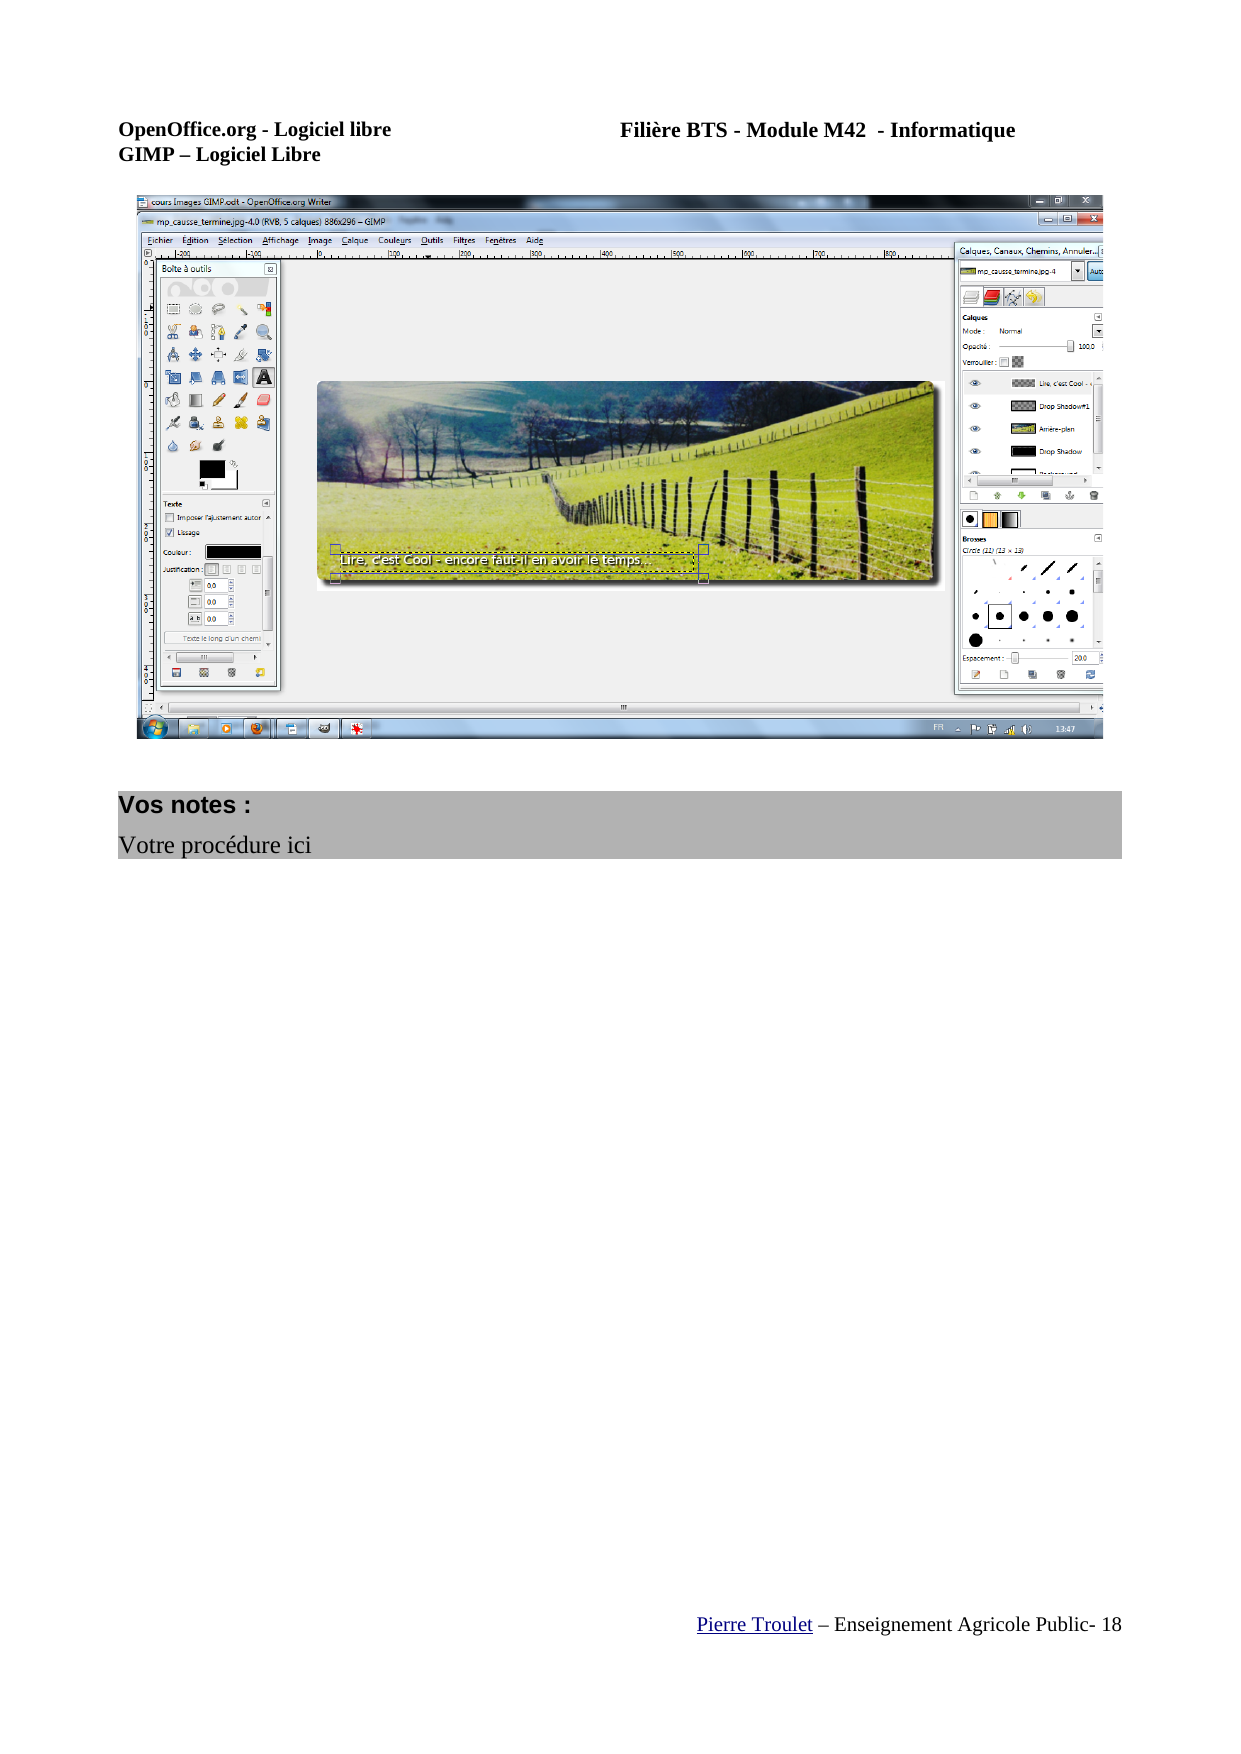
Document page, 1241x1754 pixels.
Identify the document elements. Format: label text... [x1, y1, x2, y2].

subtitle Vos notes : [118, 791, 1122, 818]
text Votre procédure ici [118, 831, 1122, 859]
picture [136, 195, 1104, 739]
